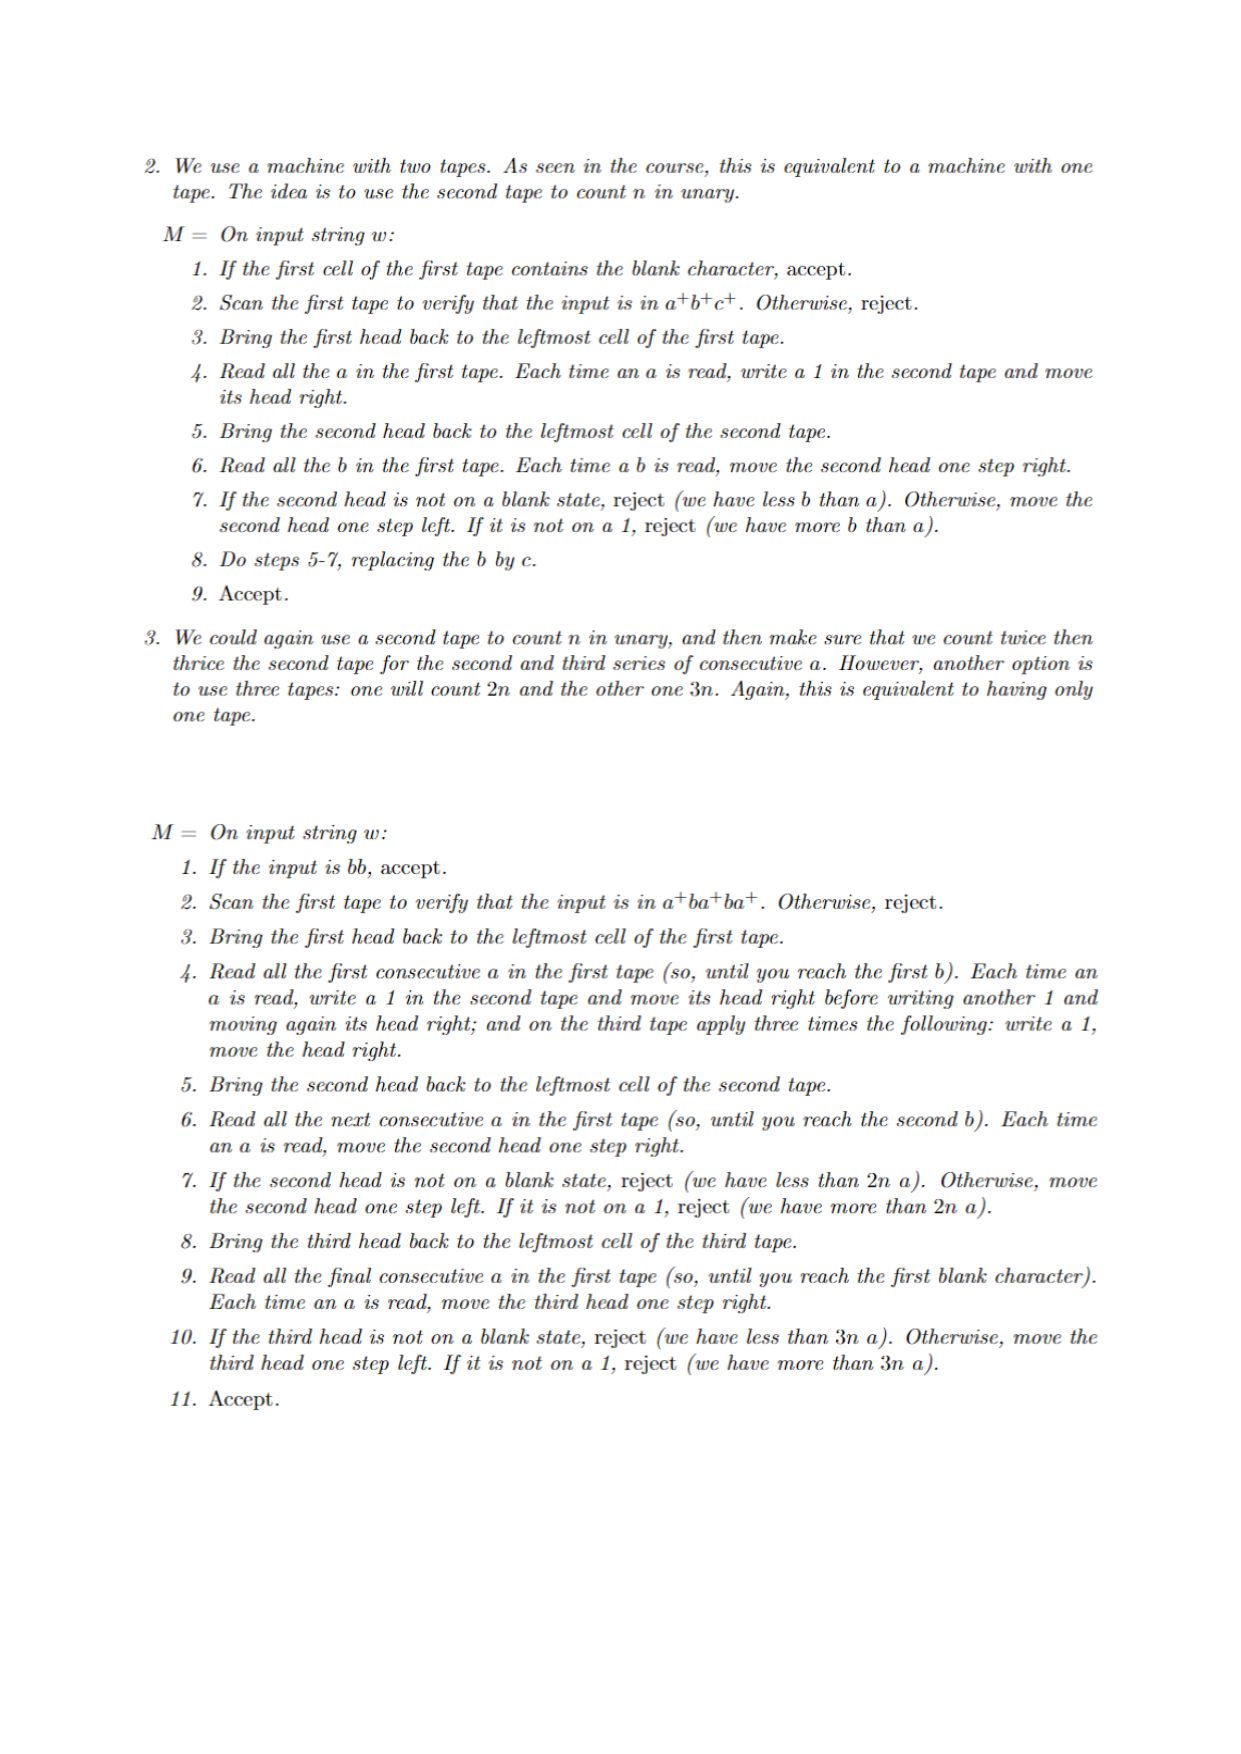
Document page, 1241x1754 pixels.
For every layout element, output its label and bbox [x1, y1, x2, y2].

picture [132, 812, 1137, 1421]
picture [118, 145, 1123, 731]
